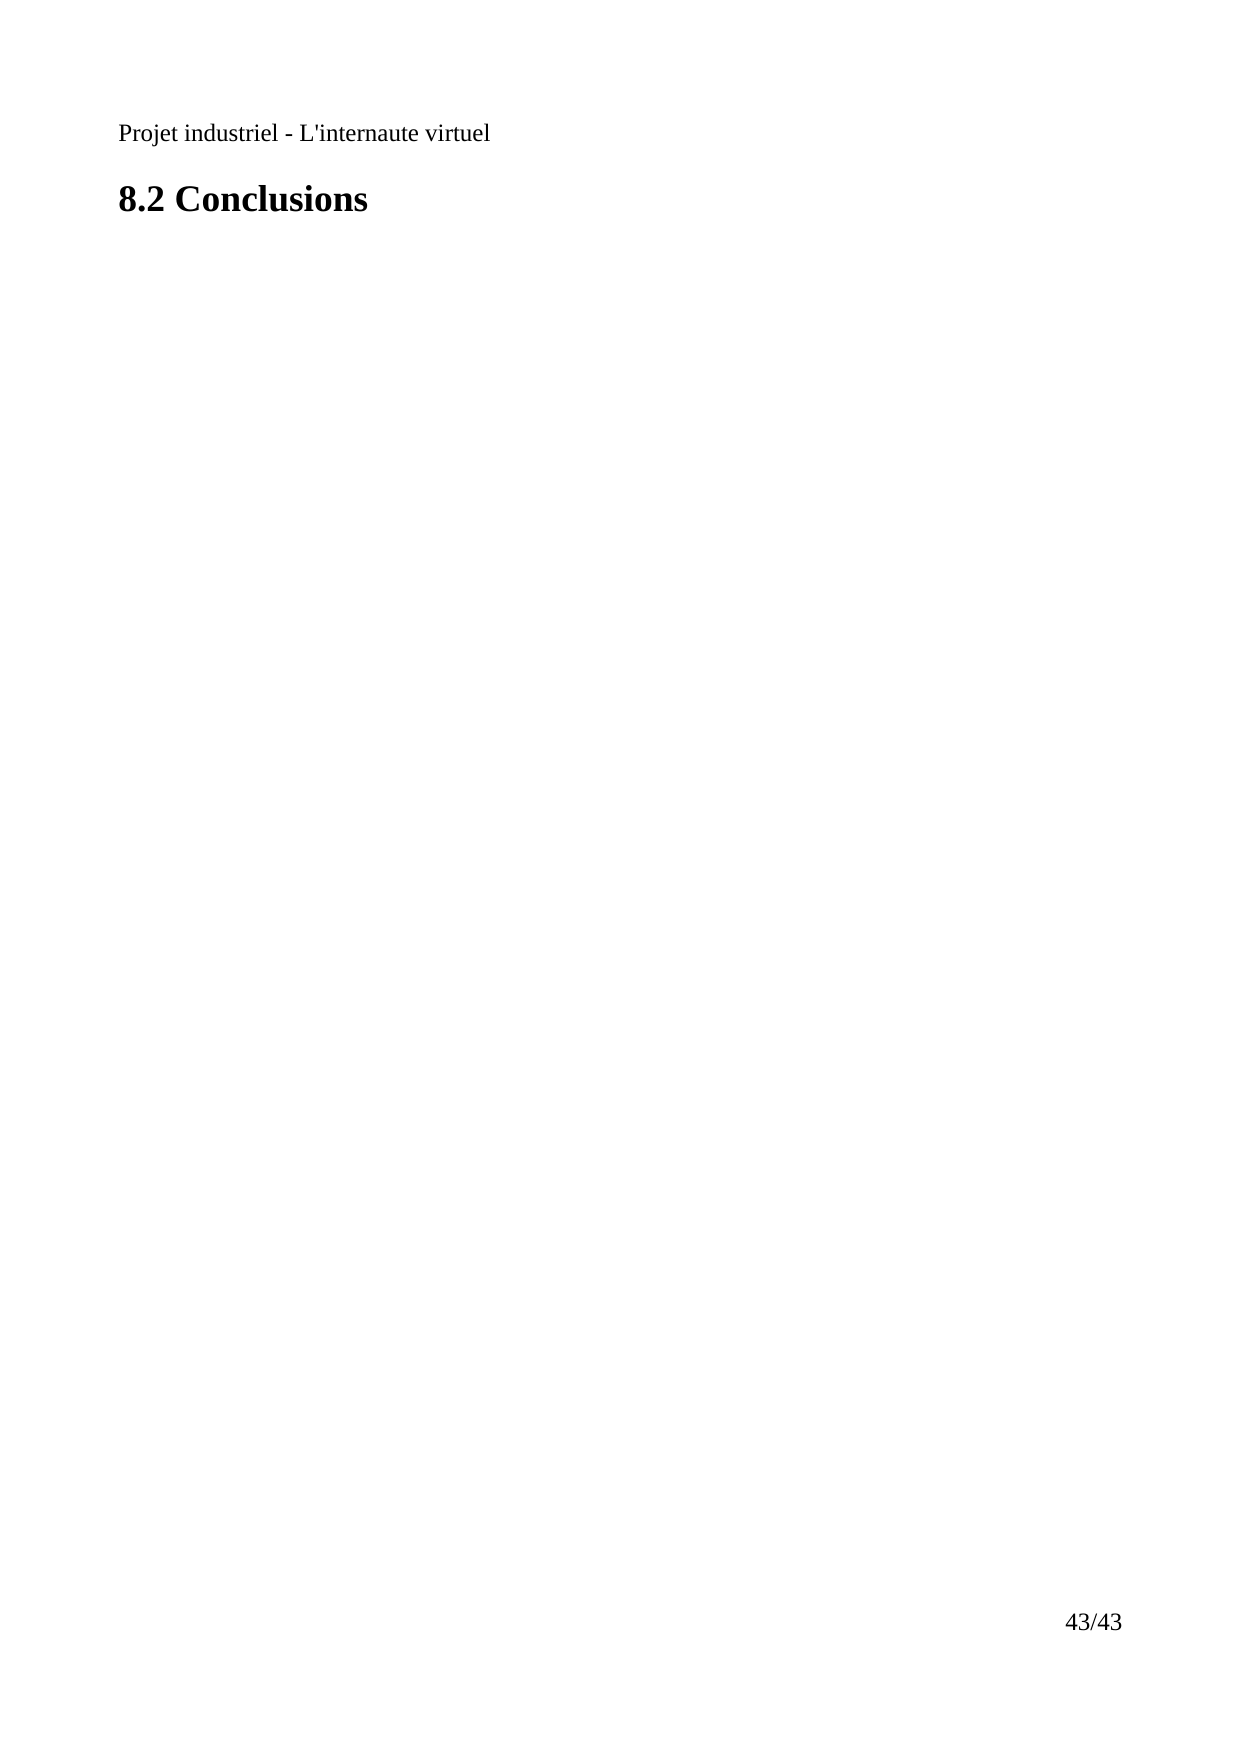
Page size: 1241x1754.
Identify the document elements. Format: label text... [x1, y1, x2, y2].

subtitle 8.2 Conclusions [118, 176, 1122, 219]
